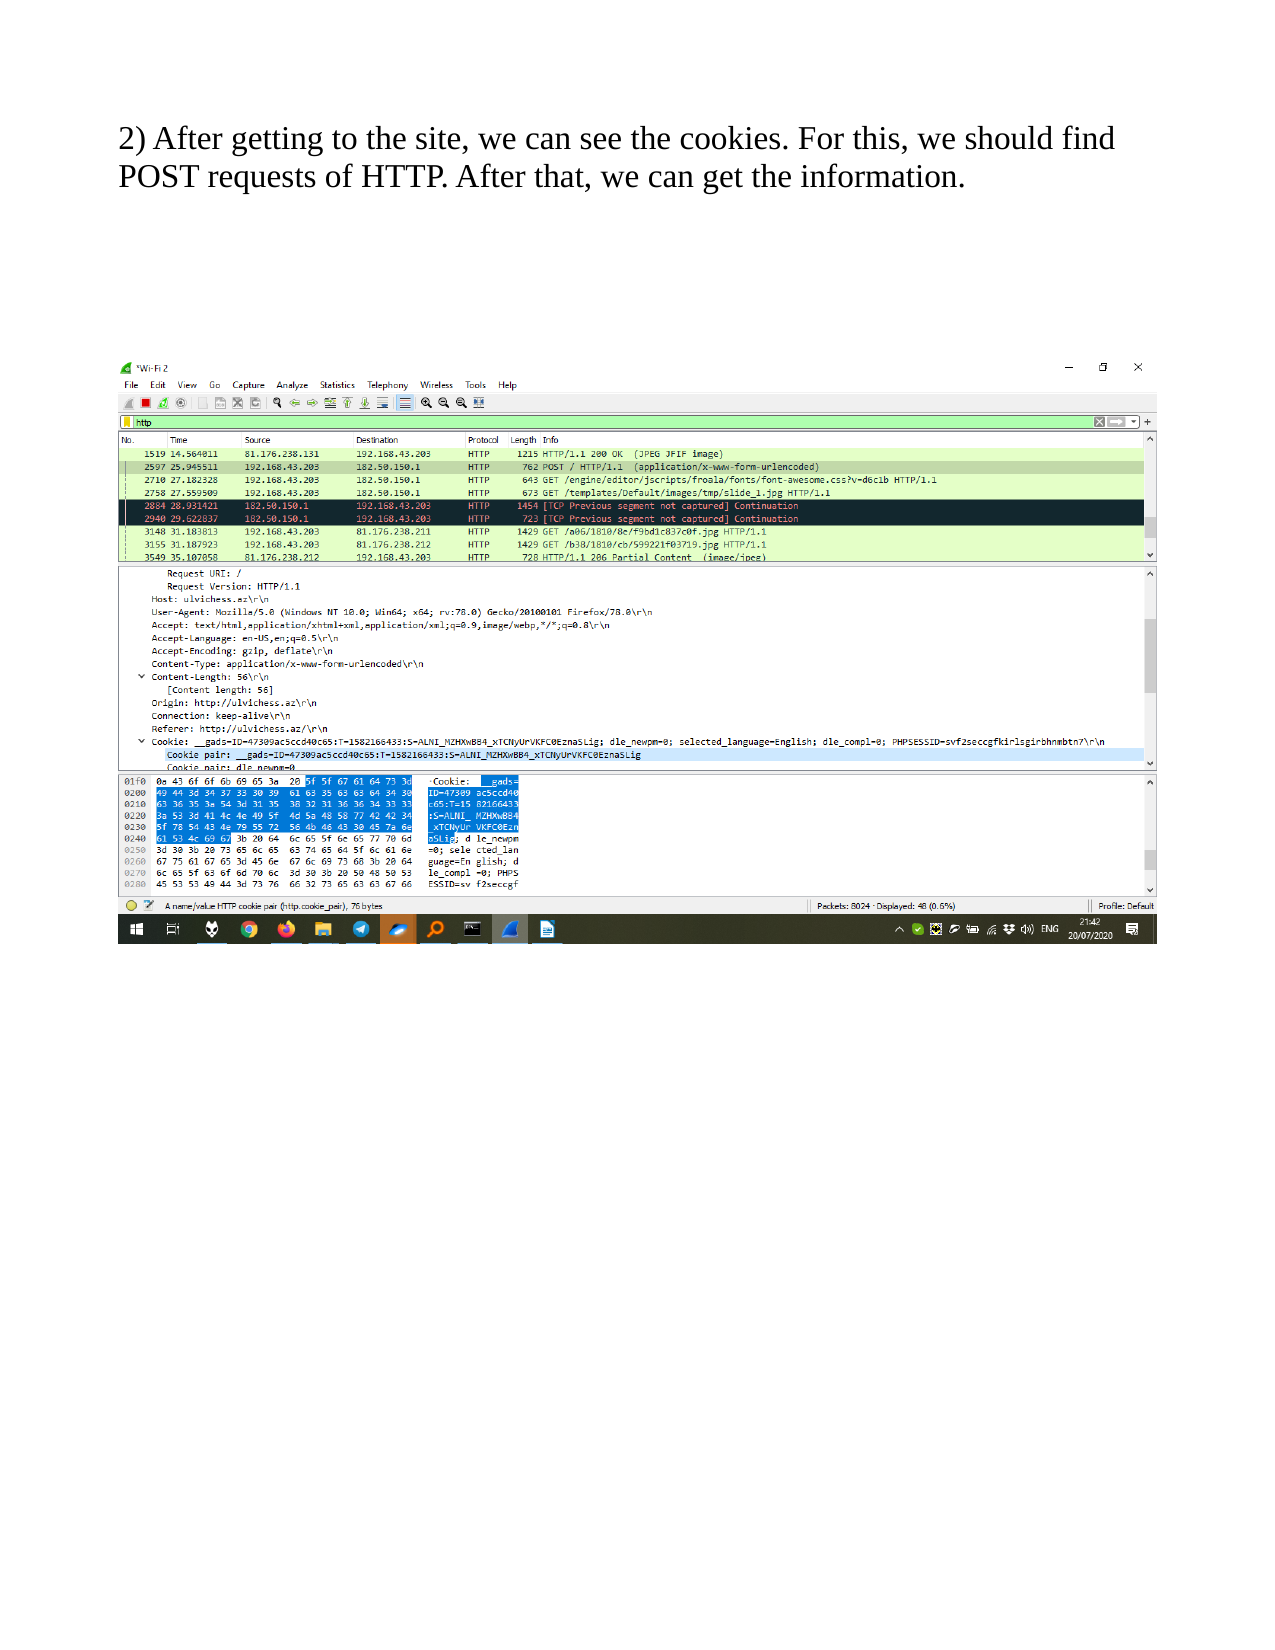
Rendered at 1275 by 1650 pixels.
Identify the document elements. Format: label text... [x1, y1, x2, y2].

picture [118, 360, 1157, 944]
text 2) After getting to the site, we can see the cookies. For this, we should find POST requests of HTTP. After that, we can get the information. [118, 118, 1157, 195]
